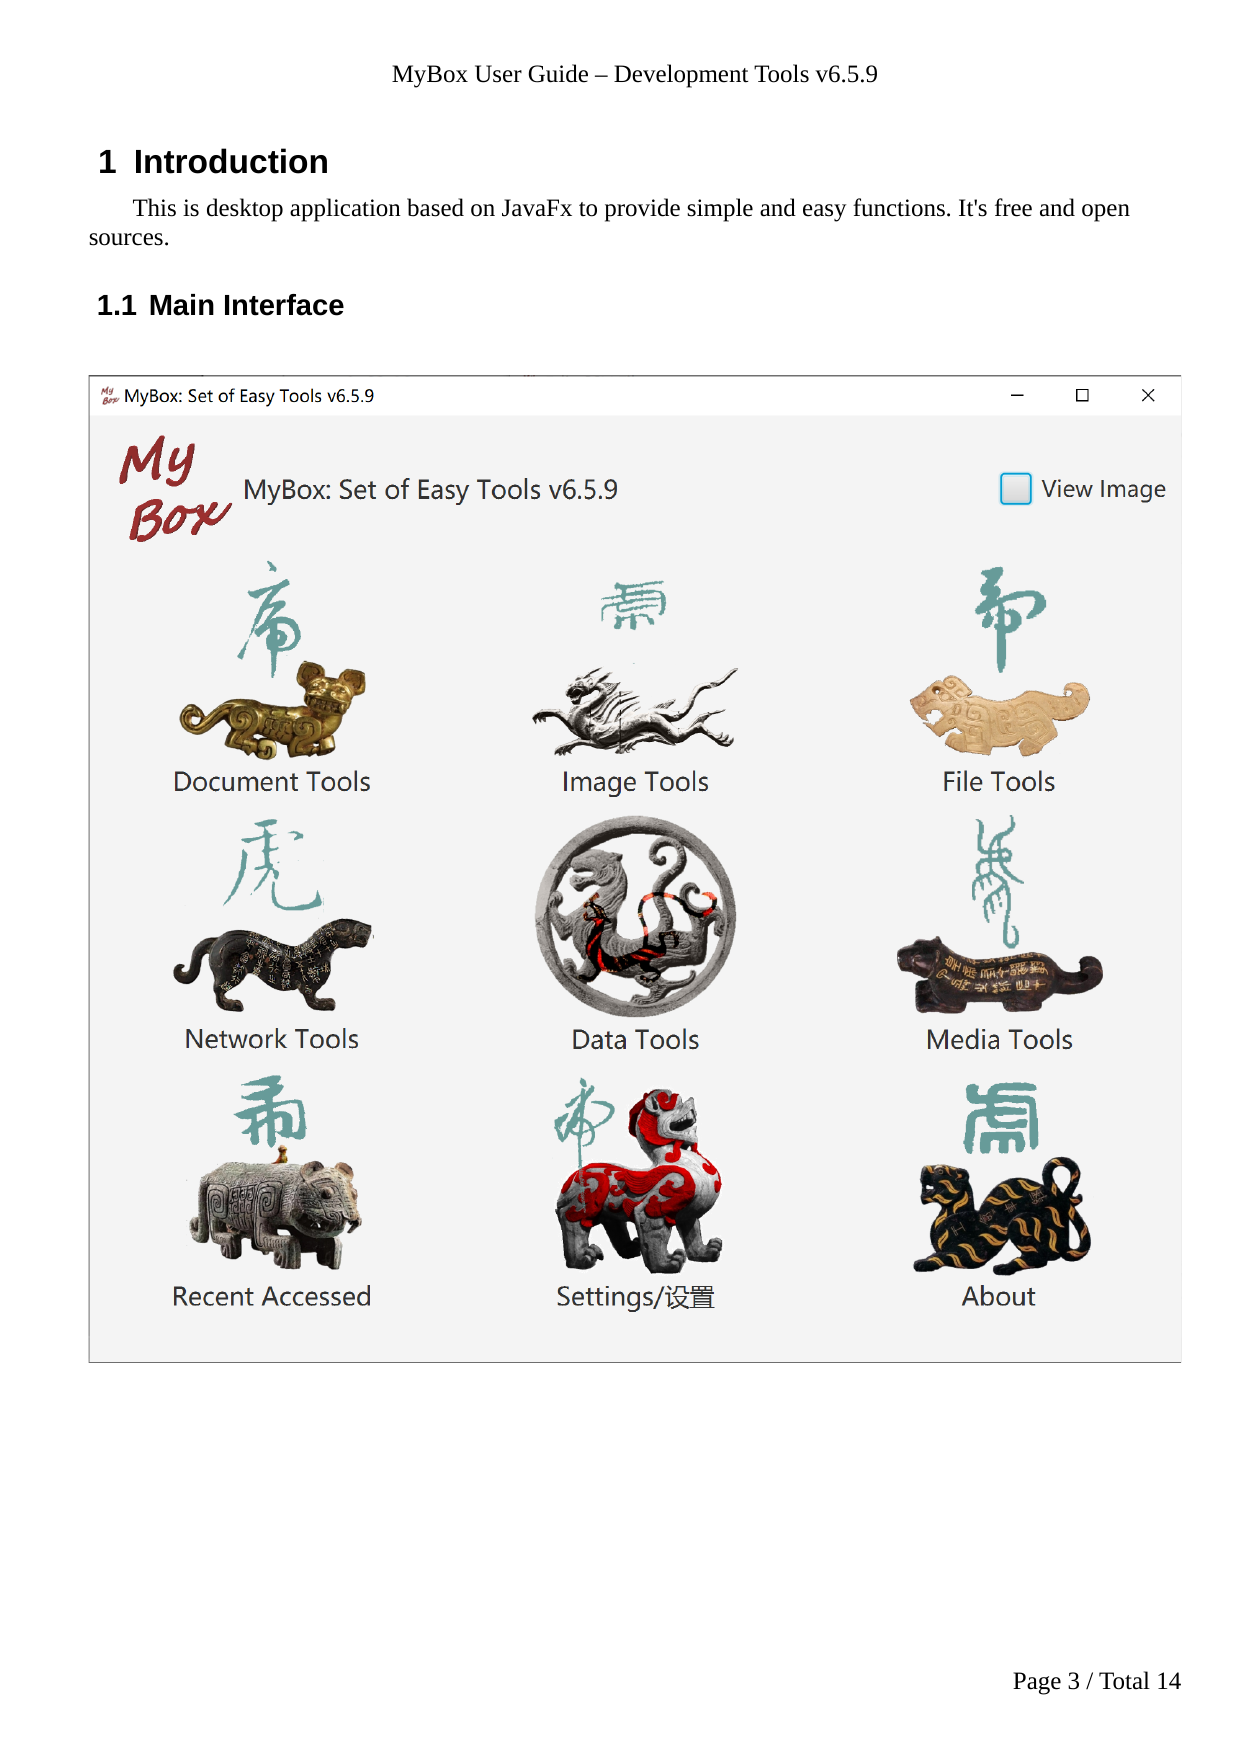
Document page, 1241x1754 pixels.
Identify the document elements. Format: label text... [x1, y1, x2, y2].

picture [88, 375, 1182, 1363]
text This is desktop application based on JavaFx to provide simple and easy functions. It's free and open sources. [88, 193, 1181, 251]
subtitle Introduction [88, 142, 1181, 181]
subtitle Main Interface [88, 288, 1181, 322]
